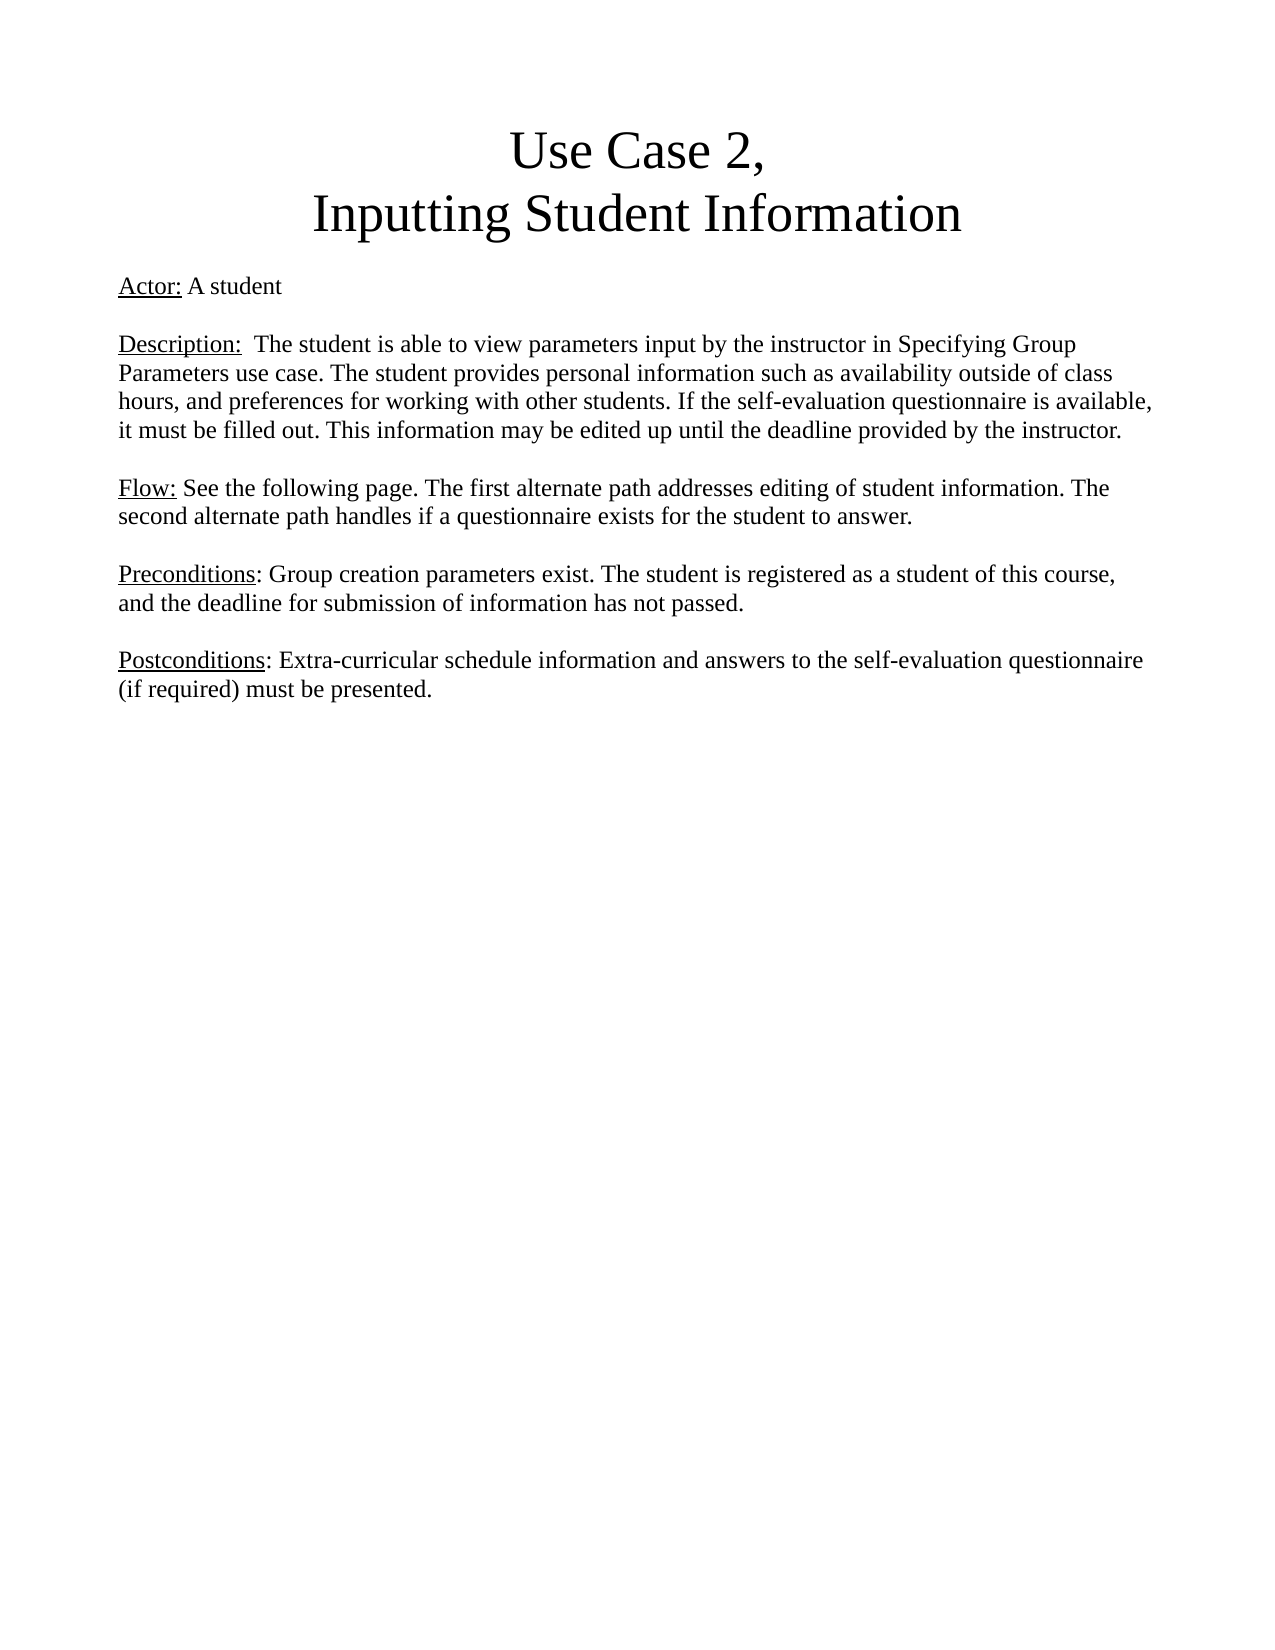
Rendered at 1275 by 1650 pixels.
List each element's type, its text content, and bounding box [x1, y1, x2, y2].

text Preconditions: Group creation parameters exist. The student is registered as a student of this course, and the deadline for submission of information has not passed. [118, 559, 1157, 616]
text Postconditions: Extra-curricular schedule information and answers to the self-evaluation questionnaire (if required) must be presented. [118, 645, 1157, 703]
text Use Case 2, [118, 118, 1157, 180]
text Inputting Student Information [118, 180, 1157, 243]
text Description: The student is able to view parameters input by the instructor in Specifying Group Parameters use case. The student provides personal information such as availability outside of class hours, and preferences for working with other students. If the self-evaluation questionnaire is available, it must be filled out. This information may be edited up until the deadline provided by the instructor. [118, 329, 1157, 444]
text Actor: A student [118, 271, 1157, 300]
text Flow: See the following page. The first alternate path addresses editing of student information. The second alternate path handles if a questionnaire exists for the student to answer. [118, 473, 1157, 530]
